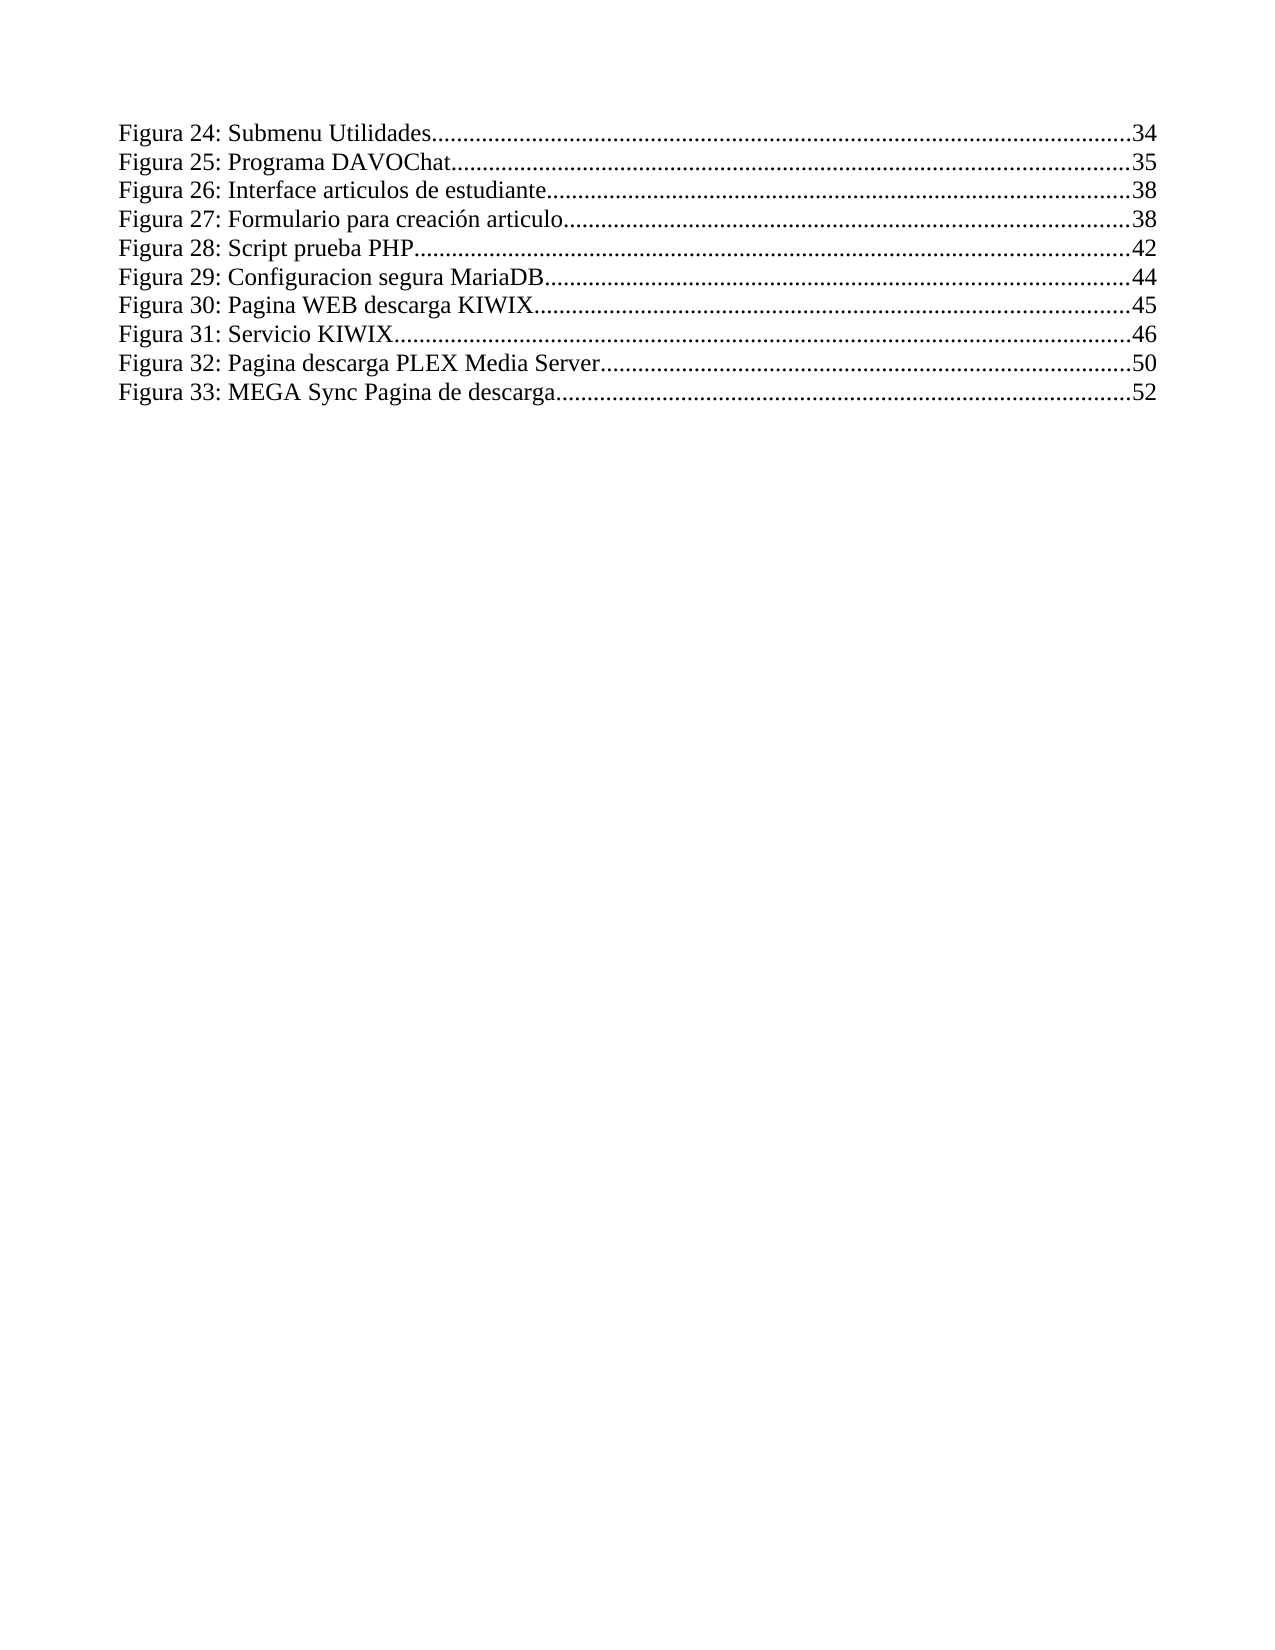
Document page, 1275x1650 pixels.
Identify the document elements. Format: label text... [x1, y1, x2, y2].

text Figura 31: Servicio KIWIX 46 [118, 319, 1157, 348]
text Figura 28: Script prueba PHP 42 [118, 233, 1157, 262]
text Figura 24: Submenu Utilidades 34 [118, 118, 1157, 147]
text Figura 26: Interface articulos de estudiante 38 [118, 176, 1157, 204]
text Figura 32: Pagina descarga PLEX Media Server 50 [118, 348, 1157, 377]
text Figura 33: MEGA Sync Pagina de descarga 52 [118, 377, 1157, 406]
text Figura 30: Pagina WEB descarga KIWIX 45 [118, 291, 1157, 319]
text Figura 25: Programa DAVOChat 35 [118, 147, 1157, 176]
text Figura 29: Configuracion segura MariaDB 44 [118, 262, 1157, 291]
text Figura 27: Formulario para creación articulo 38 [118, 204, 1157, 233]
